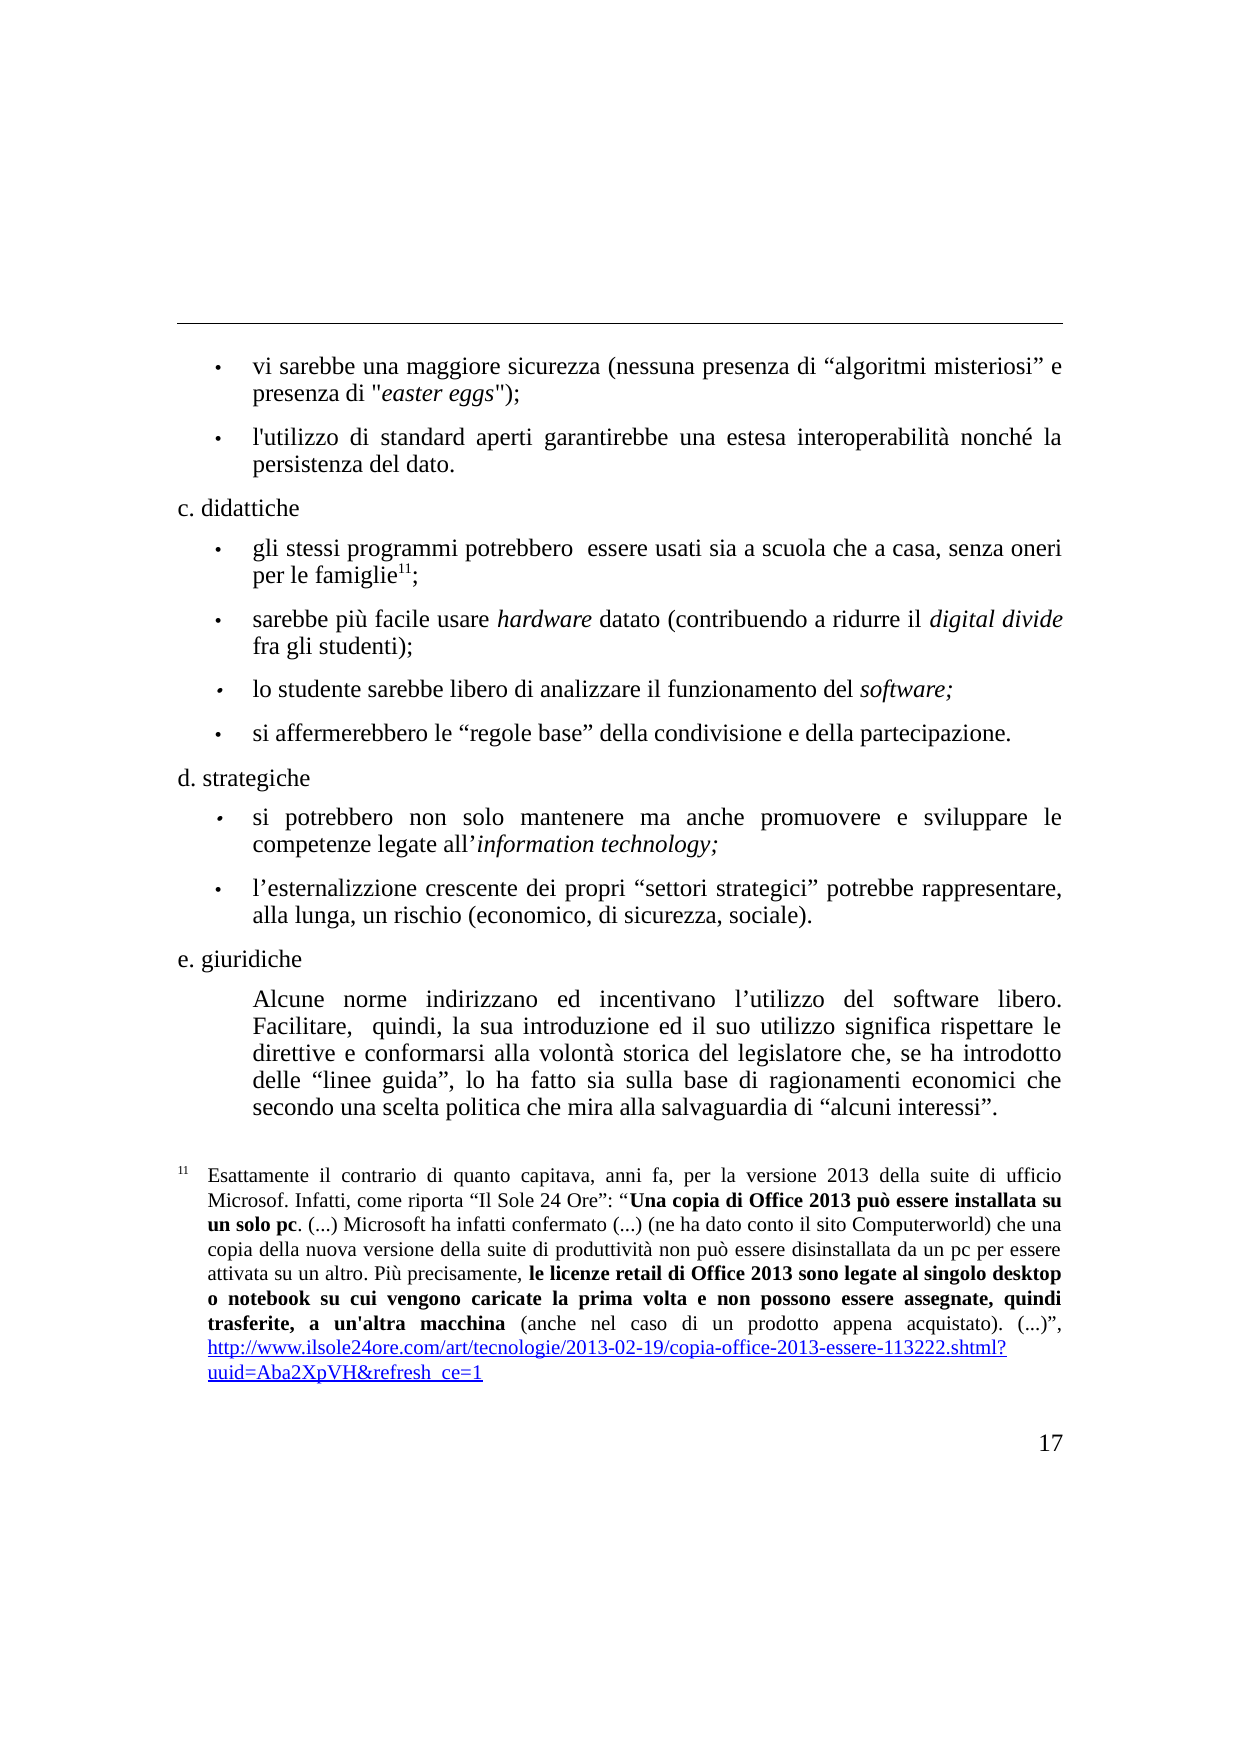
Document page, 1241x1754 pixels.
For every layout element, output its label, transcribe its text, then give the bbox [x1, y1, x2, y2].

list vi sarebbe una maggiore sicurezza (nessuna presenza di “algoritmi misteriosi” e presenza di "easter eggs"); [215, 353, 1063, 407]
list l'utilizzo di standard aperti garantirebbe una estesa interoperabilità nonché la persistenza del dato. [215, 423, 1063, 478]
list l’esternalizzione crescente dei propri “settori strategici” potrebbe rappresentare, alla lunga, un rischio (economico, di sicurezza, sociale). [215, 875, 1063, 929]
list Esattamente il contrario di quanto capitava, anni fa, per la versione 2013 della suite di ufficio Microsof. Infatti, come riporta “Il Sole 24 Ore”: “Una copia di Office 2013 può essere installata su un solo pc. (...) Microsoft ha infatti confermato (...) (ne ha dato conto il sito Computerworld) che una copia della nuova versione della suite di produttività non può essere disinstallata da un pc per essere attivata su un altro. Più precisamente, le licenze retail di Office 2013 sono legate al singolo desktop o notebook su cui vengono caricate la prima volta e non possono essere assegnate, quindi trasferite, a un'altra macchina (anche nel caso di un prodotto appena acquistato). (...)”, http://www.ilsole24ore.com/art/tecnologie/2013-02-19/copia-office-2013-essere-113222.shtml?uuid=Aba2XpVH&refresh_ce=1 [177, 1164, 1063, 1384]
list d. strategiche [177, 764, 1063, 791]
list e. giuridiche [177, 946, 1063, 973]
list lo studente sarebbe libero di analizzare il funzionamento del software; [215, 676, 1063, 703]
list si affermerebbero le “regole base” della condivisione e della partecipazione. [215, 720, 1063, 747]
list c. didattiche [177, 494, 1063, 522]
list gli stessi programmi potrebbero essere usati sia a scuola che a casa, senza oneri per le famiglie; [215, 534, 1063, 589]
list si potrebbero non solo mantenere ma anche promuovere e sviluppare le competenze legate all’information technology; [215, 804, 1063, 858]
list Alcune norme indirizzano ed incentivano l’utilizzo del software libero. Facilitare, quindi, la sua introduzione ed il suo utilizzo significa rispettare le direttive e conformarsi alla volontà storica del legislatore che, se ha introdotto delle “linee guida”, lo ha fatto sia sulla base di ragionamenti economici che secondo una scelta politica che mira alla salvaguardia di “alcuni interessi”. [215, 986, 1063, 1121]
list sarebbe più facile usare hardware datato (contribuendo a ridurre il digital divide fra gli studenti); [215, 605, 1063, 659]
